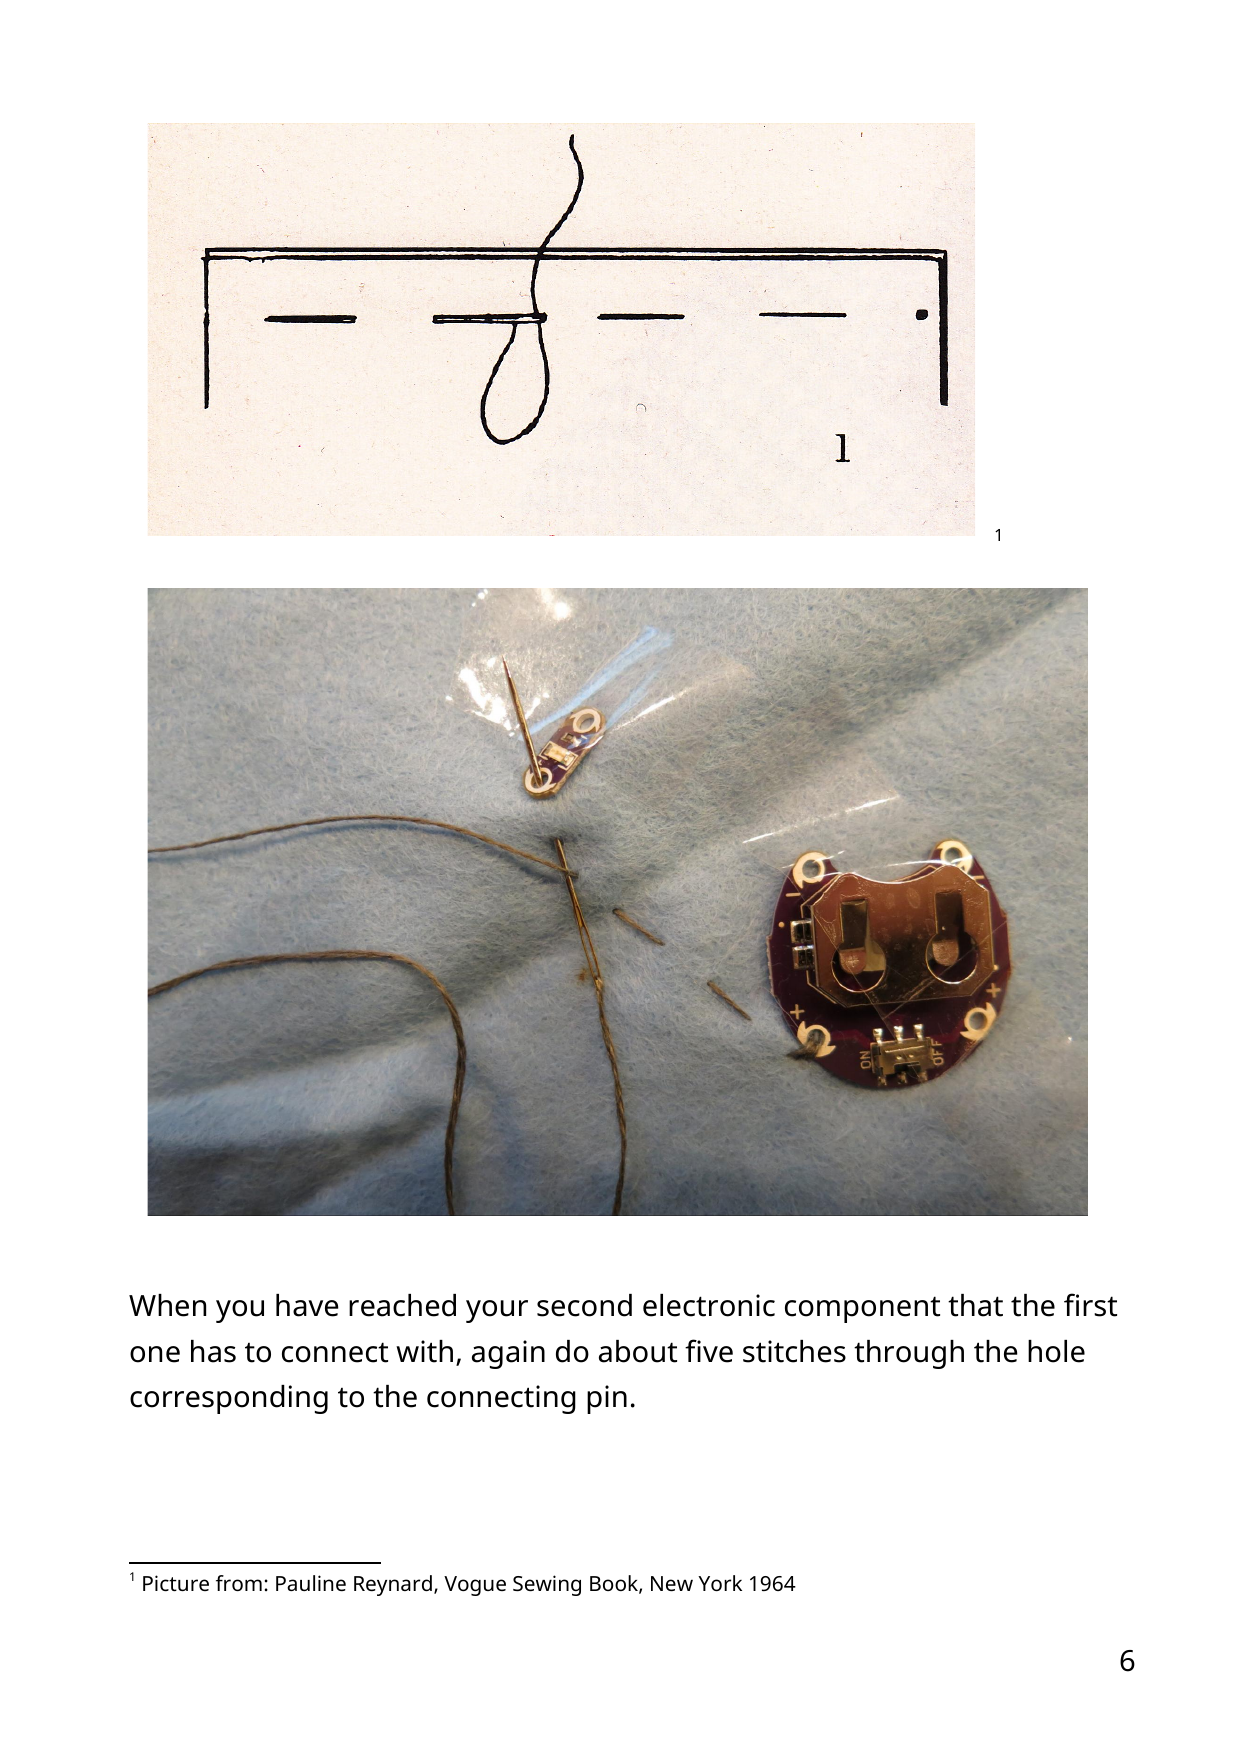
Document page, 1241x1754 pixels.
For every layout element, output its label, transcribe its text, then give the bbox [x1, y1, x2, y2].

text When you have reached your second electronic component that the first one has to connect with, again do about five stitches through the hole corresponding to the connecting pin. [129, 1285, 1136, 1416]
text Picture from: Pauline Reynard, Vogue Sewing Book, New York 1964 [129, 1569, 1136, 1597]
picture [147, 123, 976, 536]
picture [147, 588, 1088, 1216]
